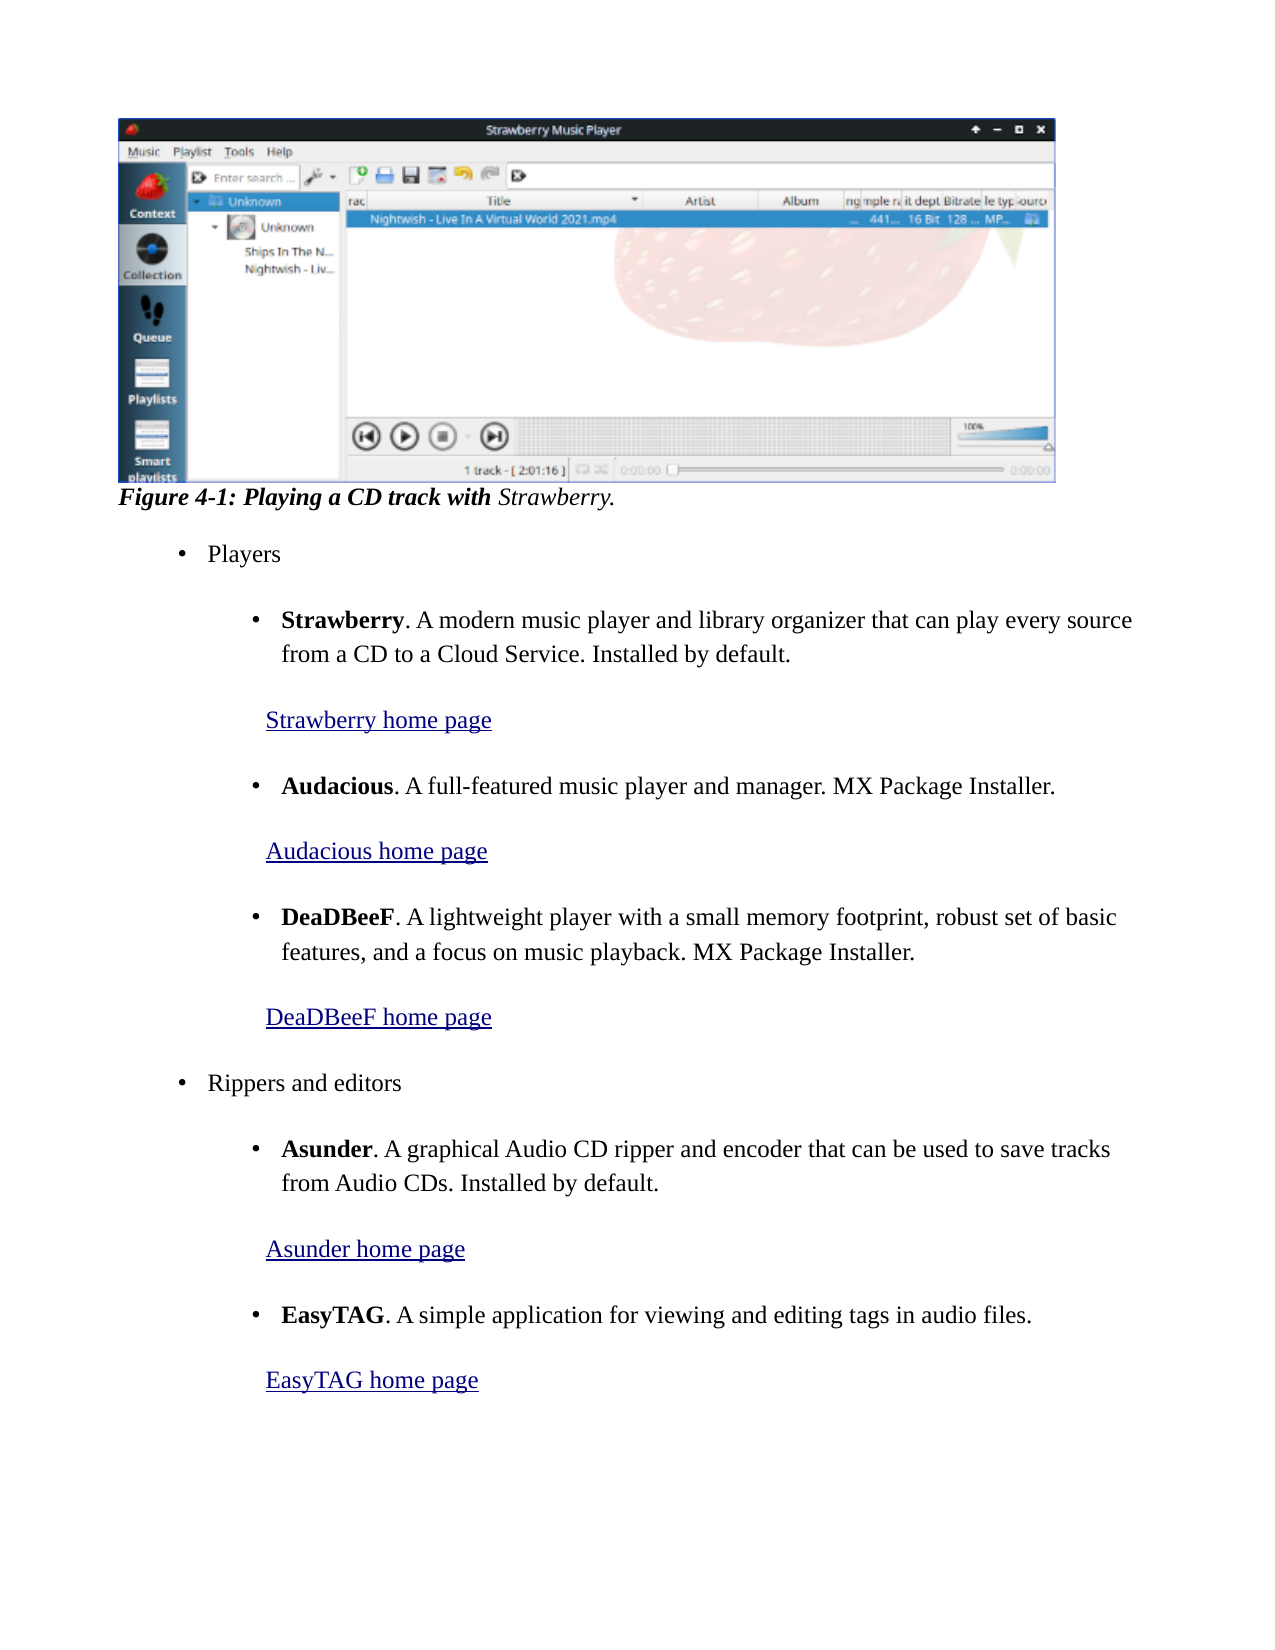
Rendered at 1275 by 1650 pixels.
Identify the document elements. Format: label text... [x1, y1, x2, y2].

list Asunder home page [236, 1234, 1157, 1263]
list EasyTAG home page [236, 1366, 1157, 1394]
list EasyTAG. A simple application for viewing and editing tags in audio files. [252, 1300, 1141, 1328]
list Players [178, 539, 1141, 568]
text Figure 4-1: Playing a CD track with Strawberry. [118, 118, 1157, 511]
list Strawberry home page [236, 705, 1157, 734]
list Strawberry. A modern music player and library organizer that can play every source from a CD to a Cloud Service. Installed by default. [252, 605, 1141, 668]
list Audacious home page [236, 836, 1157, 865]
list Audacious. A full-featured music player and manager. MX Package Installer. [252, 771, 1141, 799]
list Asunder. A graphical Audio CD ripper and encoder that can be used to save tracks from Audio CDs. Installed by default. [252, 1134, 1141, 1197]
list DeaDBeeF home page [236, 1002, 1157, 1031]
picture [118, 118, 1056, 483]
list DeaDBeeF. A lightweight player with a small memory footprint, robust set of basic features, and a focus on music playback. MX Package Installer. [252, 902, 1141, 965]
list Rippers and editors [178, 1068, 1141, 1097]
